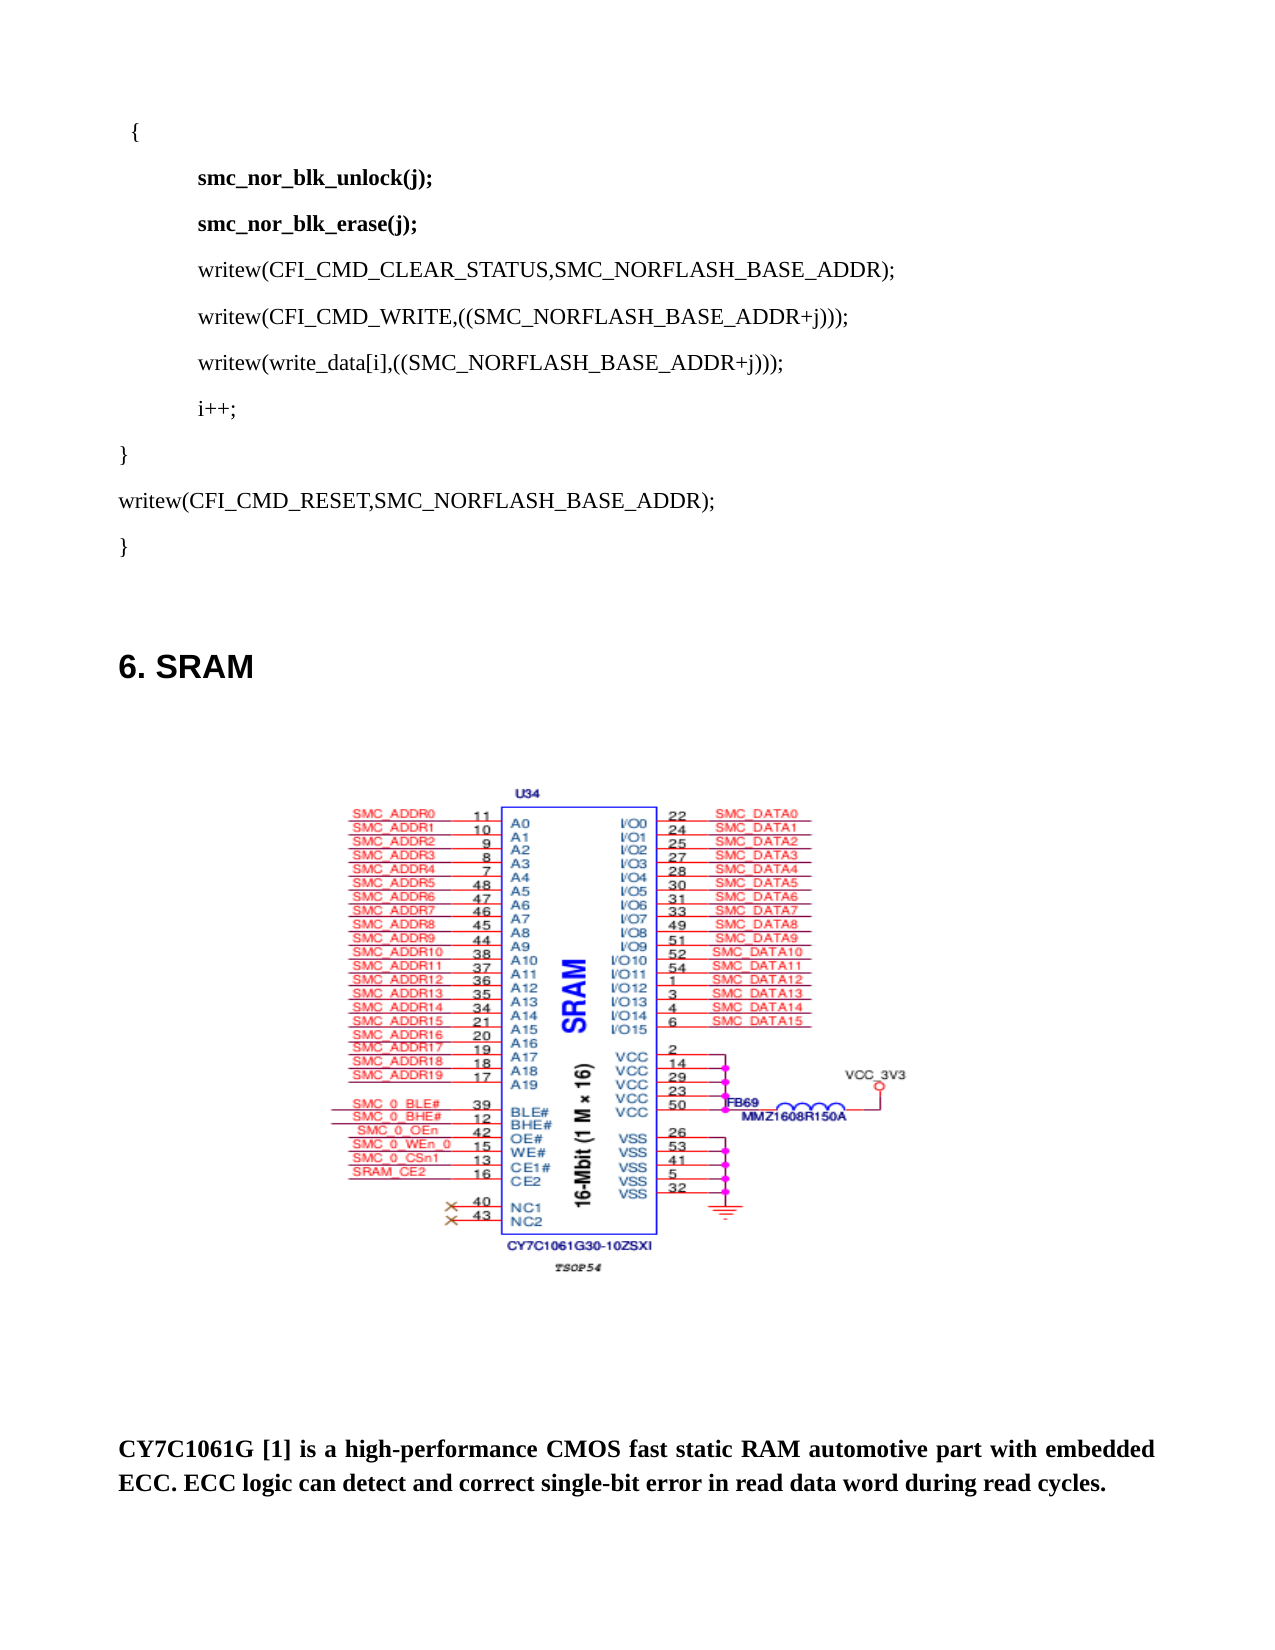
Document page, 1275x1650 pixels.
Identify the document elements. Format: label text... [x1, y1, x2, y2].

picture [273, 705, 947, 1348]
text writew(CFI_CMD_CLEAR_STATUS,SMC_NORFLASH_BASE_ADDR); [118, 257, 1157, 283]
text writew(write_data[i],((SMC_NORFLASH_BASE_ADDR+j))); [118, 349, 1157, 375]
text { [118, 118, 1157, 144]
text } [118, 533, 1157, 560]
text smc_nor_blk_erase(j); [118, 210, 1157, 237]
text smc_nor_blk_unlock(j); [118, 164, 1157, 191]
text writew(CFI_CMD_WRITE,((SMC_NORFLASH_BASE_ADDR+j))); [118, 303, 1157, 329]
subtitle 6. SRAM [118, 647, 1157, 685]
text CY7C1061G [1] is a high-performance CMOS fast static RAM automotive part with embedded ECC. ECC logic can detect and correct single-bit error in read data word during read cycles. [118, 1434, 1157, 1497]
text } [118, 441, 1157, 467]
text i++; [118, 395, 1157, 421]
text writew(CFI_CMD_RESET,SMC_NORFLASH_BASE_ADDR); [118, 487, 1157, 514]
